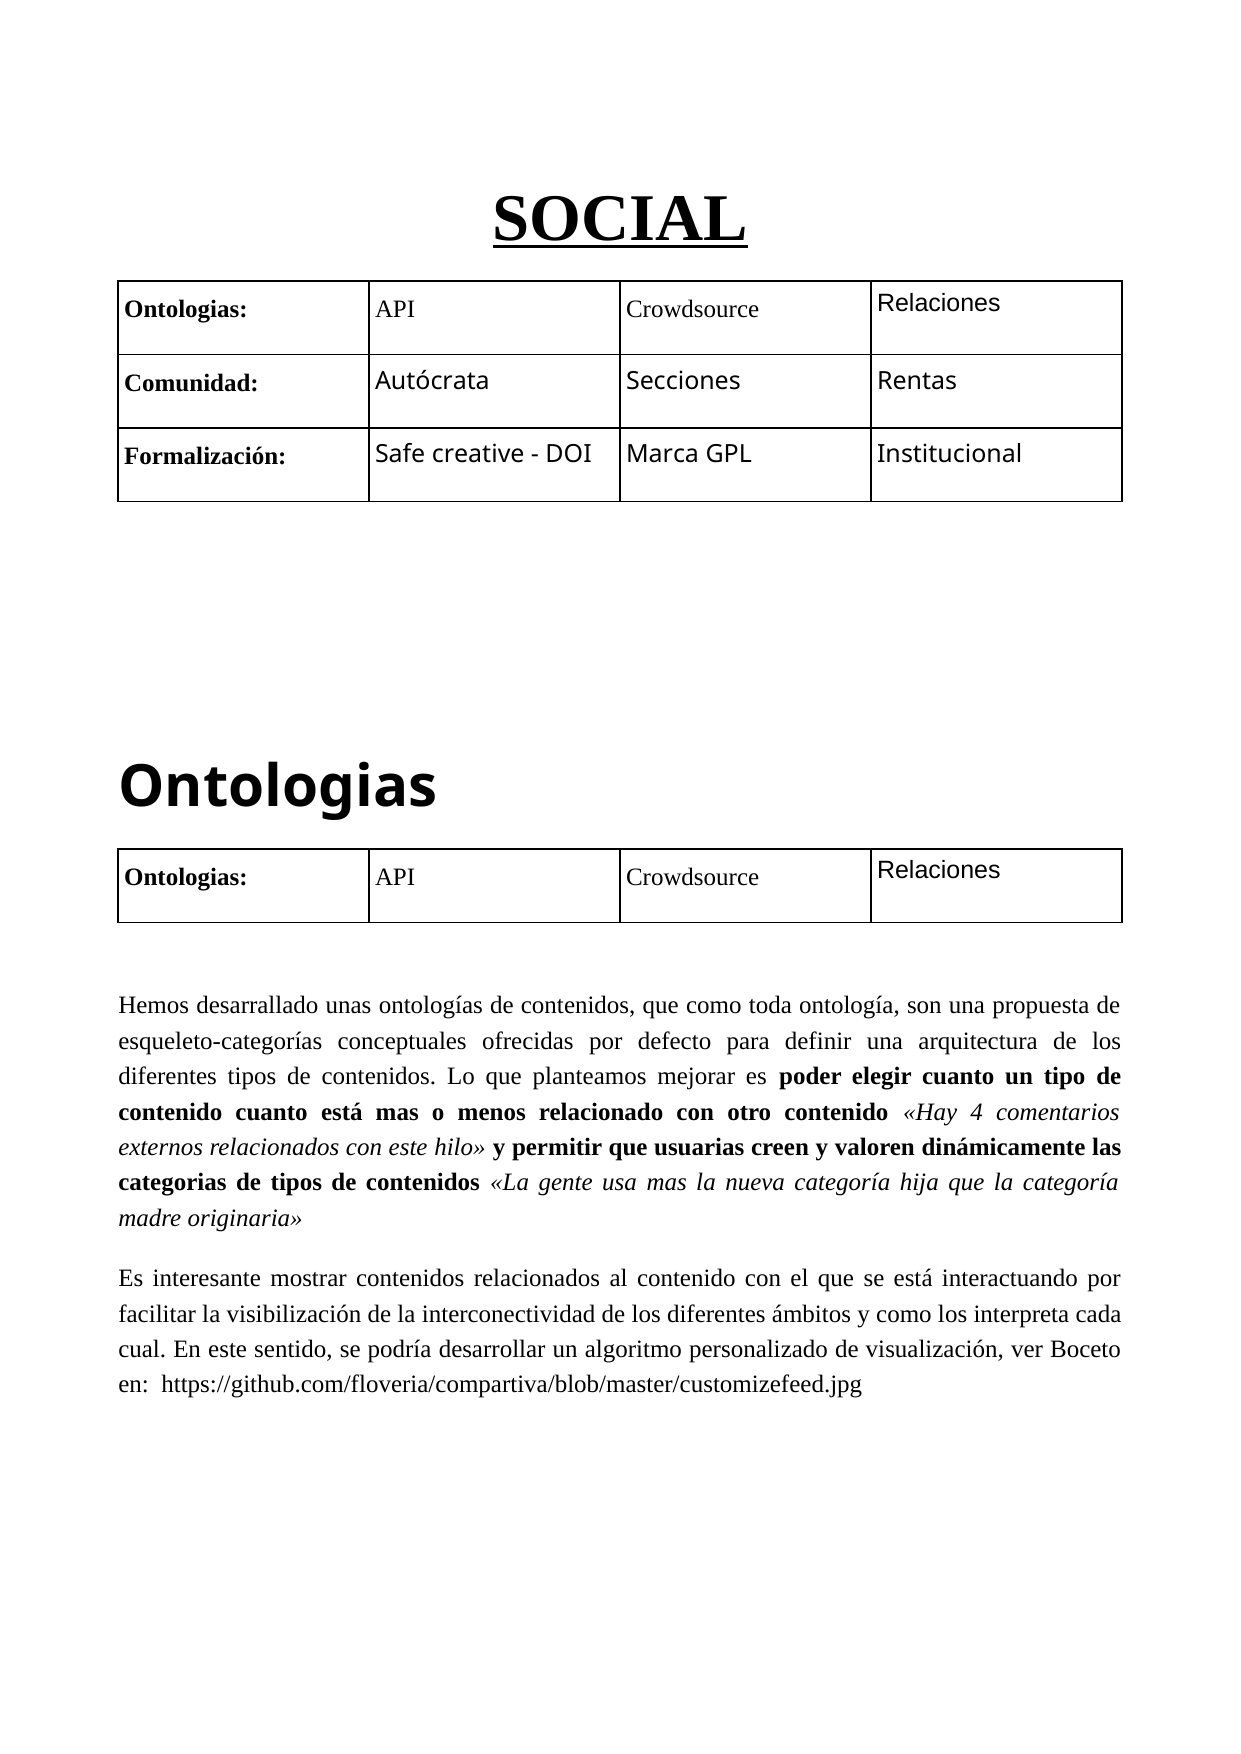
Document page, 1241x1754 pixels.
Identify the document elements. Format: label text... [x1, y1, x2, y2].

table_cell Secciones [621, 355, 870, 427]
table_cell Marca GPL [621, 429, 870, 501]
table_cell Rentas [872, 355, 1121, 427]
text Es interesante mostrar contenidos relacionados al contenido con el que se está interactuando por facilitar la visibilización de la interconectividad de los diferentes ámbitos y como los interpreta cada cual. En este sentido, se podría desarrollar un algoritmo personalizado de visualización, ver Boceto en: https://github.com/floveria/compartiva/blob/master/customizefeed.jpg [118, 1257, 1122, 1398]
table_header Crowdsource [621, 282, 870, 354]
table_header Crowdsource [621, 850, 870, 922]
text SOCIAL [118, 178, 1122, 255]
table_cell Institucional [872, 429, 1121, 501]
table_header Relaciones [872, 282, 1121, 354]
text Hemos desarrallado unas ontologías de contenidos, que como toda ontología, son una propuesta de esqueleto-categorías conceptuales ofrecidas por defecto para definir una arquitectura de los diferentes tipos de contenidos. Lo que planteamos mejorar es poder elegir cuanto un tipo de contenido cuanto está mas o menos relacionado con otro contenido «Hay 4 comentarios externos relacionados con este hilo» y permitir que usuarias creen y valoren dinámicamente las categorias de tipos de contenidos «La gente usa mas la nueva categoría hija que la categoría madre originaria» [118, 984, 1122, 1232]
table_header Ontologias: [119, 282, 368, 354]
table_header API [370, 282, 619, 354]
table_cell Safe creative - DOI [370, 429, 619, 501]
text Ontologias [118, 744, 1122, 823]
table_header API [370, 850, 619, 922]
table_header Ontologias: [119, 850, 368, 922]
table_cell Autócrata [370, 355, 619, 427]
table_cell Comunidad: [119, 355, 368, 427]
table_header Relaciones [872, 850, 1121, 922]
table_cell Formalización: [119, 429, 368, 501]
